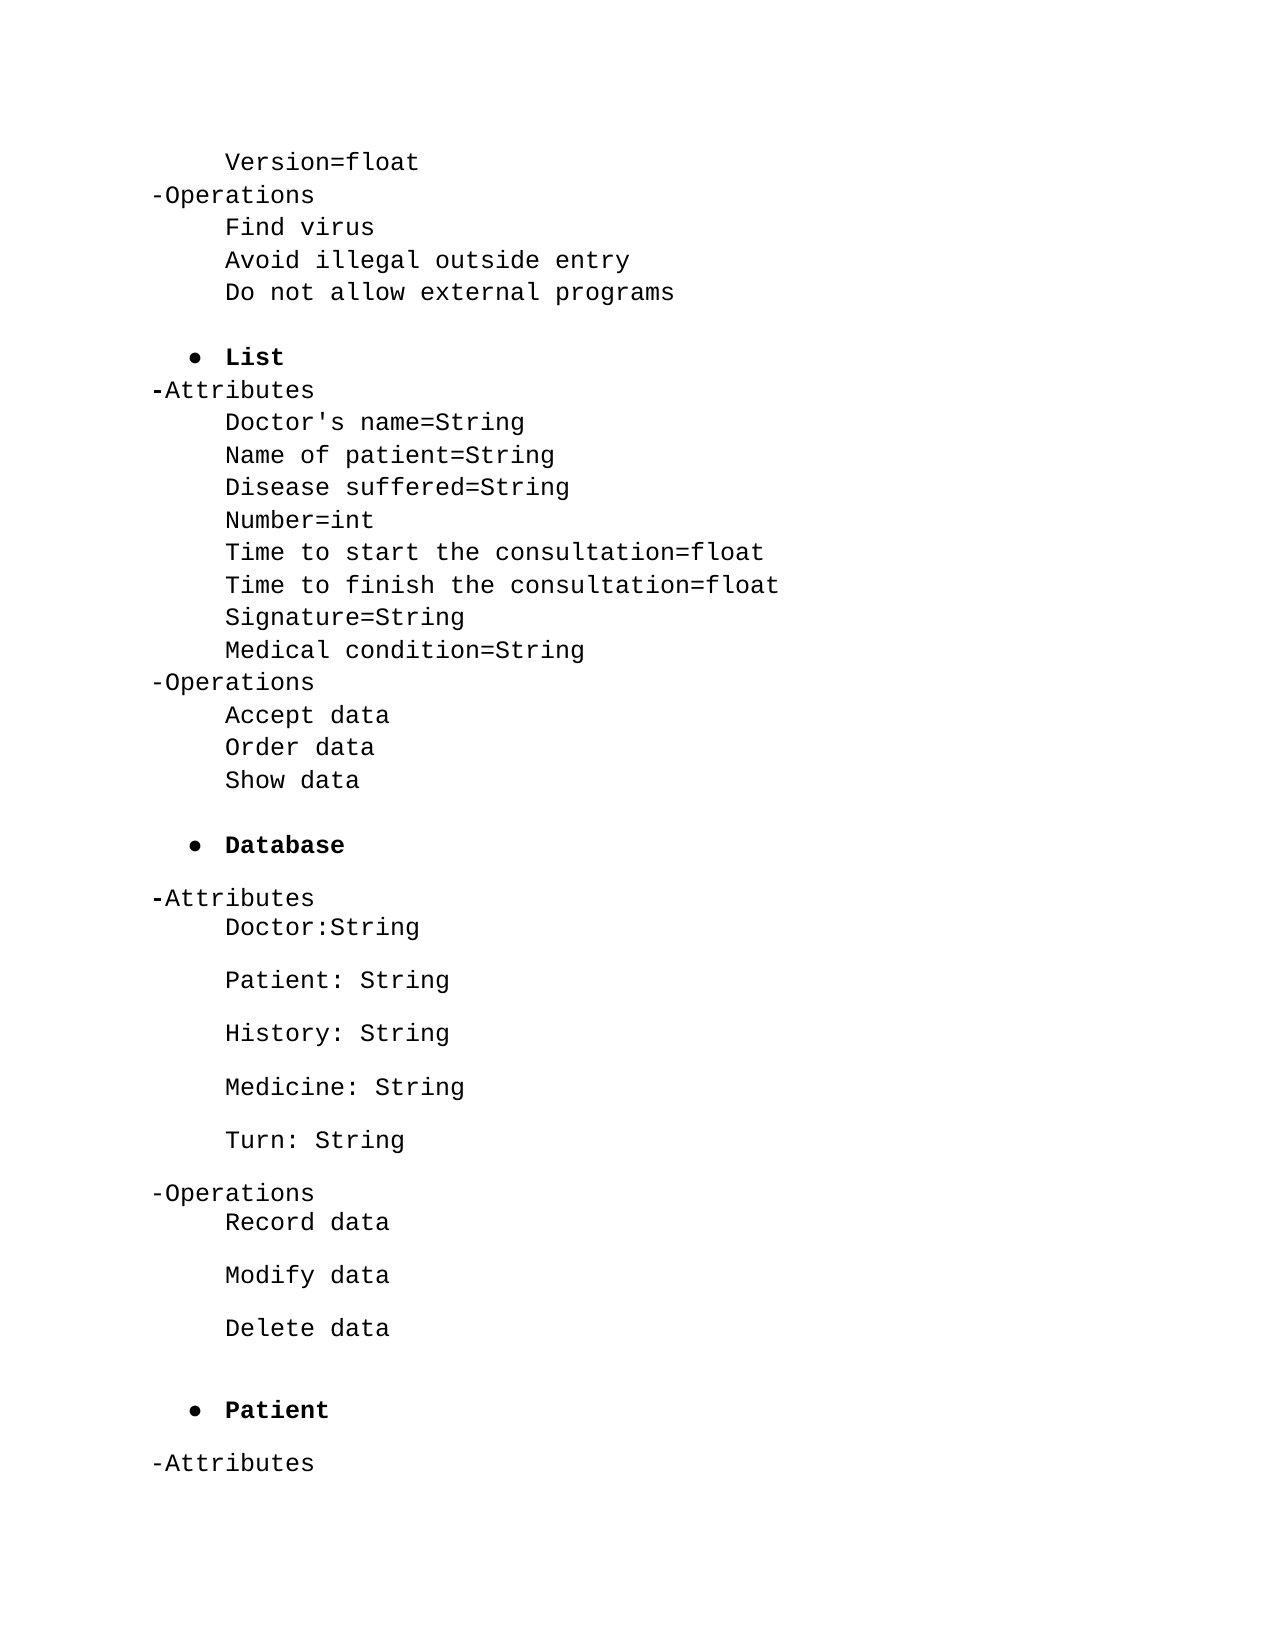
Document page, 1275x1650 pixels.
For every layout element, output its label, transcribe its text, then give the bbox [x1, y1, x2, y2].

text Time to start the consultation=float [225, 540, 1125, 568]
text Turn: String [150, 1127, 1125, 1156]
text -Operations [150, 670, 1125, 698]
list Database [187, 832, 1125, 861]
list List [187, 345, 1125, 373]
text Doctor's name=String [225, 410, 1125, 438]
text Signature=String [225, 605, 1125, 633]
text Version=float [225, 150, 1125, 178]
text Record data [150, 1209, 1125, 1237]
text Modify data [150, 1262, 1125, 1291]
text -Attributes [150, 377, 1125, 406]
text Avoid illegal outside entry [225, 247, 1125, 276]
text Medical condition=String [225, 637, 1125, 666]
text Find virus [225, 215, 1125, 243]
text Time to finish the consultation=float [225, 572, 1125, 601]
text Doctor:String [150, 914, 1125, 942]
list Patient [187, 1397, 1125, 1426]
text Disease suffered=String [225, 475, 1125, 503]
text Patient: String [150, 967, 1125, 996]
text Show data [225, 767, 1125, 796]
text -Operations [150, 182, 1125, 211]
text Name of patient=String [225, 442, 1125, 471]
text -Attributes [150, 886, 1125, 914]
text -Attributes [150, 1451, 1125, 1479]
text Number=int [225, 507, 1125, 536]
text Delete data [150, 1316, 1125, 1344]
text Do not allow external programs [225, 280, 1125, 308]
text Medicine: String [150, 1074, 1125, 1102]
text History: String [150, 1021, 1125, 1049]
text -Operations [150, 1181, 1125, 1209]
text Order data [225, 735, 1125, 763]
text Accept data [225, 702, 1125, 731]
